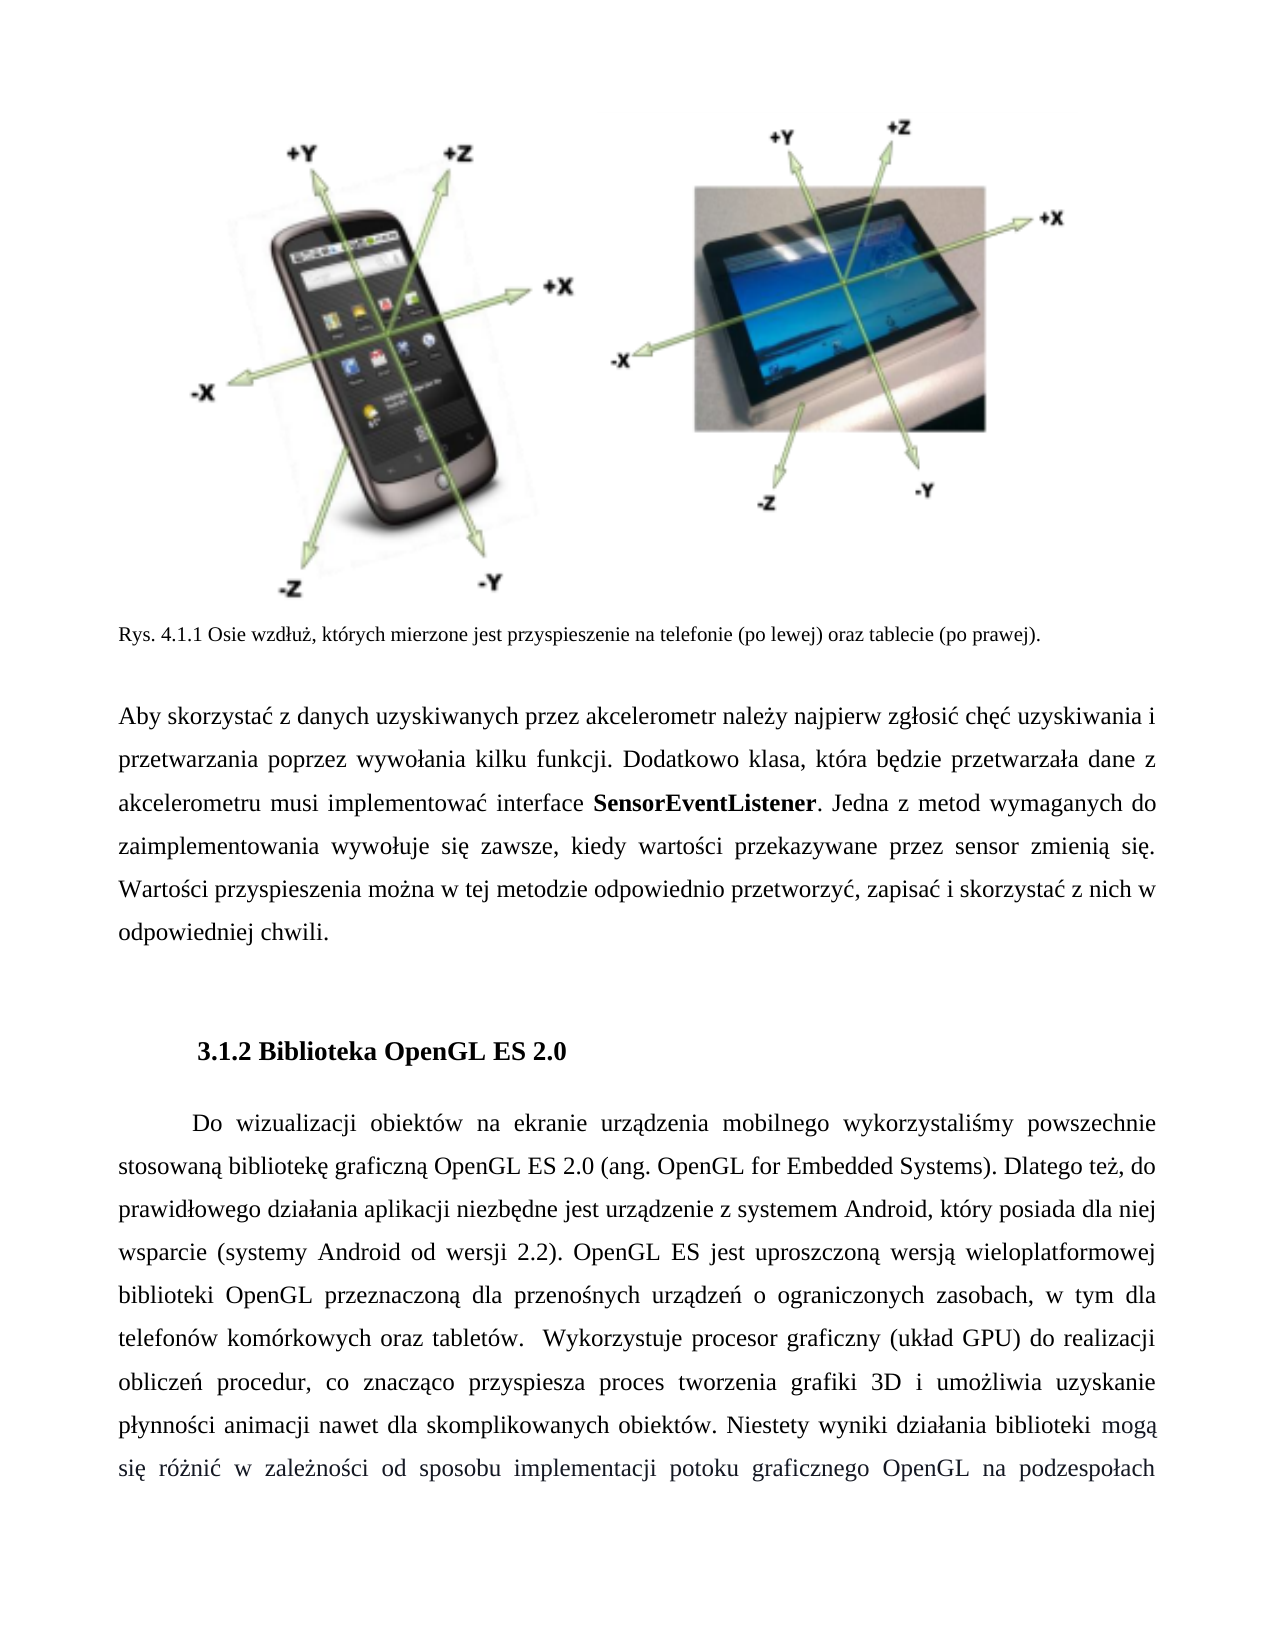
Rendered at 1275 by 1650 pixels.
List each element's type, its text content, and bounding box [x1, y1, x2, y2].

text Aby skorzystać z danych uzyskiwanych przez akcelerometr należy najpierw zgłosić chęć uzyskiwania i przetwarzania poprzez wywołania kilku funkcji. Dodatkowo klasa, która będzie przetwarzała dane z akcelerometru musi implementować interface SensorEventListener. Jedna z metod wymaganych do zaimplementowania wywołuje się zawsze, kiedy wartości przekazywane przez sensor zmienią się. Wartości przyspieszenia można w tej metodzie odpowiednio przetworzyć, zapisać i skorzystać z nich w odpowiedniej chwili. [118, 701, 1157, 946]
picture [170, 125, 594, 621]
text Rys. 4.1.1 Osie wzdłuż, których mierzone jest przyspieszenie na telefonie (po lewej) oraz tablecie (po prawej). [118, 94, 1157, 646]
subtitle Biblioteka OpenGL ES 2.0 [191, 1035, 1157, 1067]
text Do wizualizacji obiektów na ekranie urządzenia mobilnego wykorzystaliśmy powszechnie stosowaną bibliotekę graficzną OpenGL ES 2.0 (ang. OpenGL for Embedded Systems). Dlatego też, do prawidłowego działania aplikacji niezbędne jest urządzenie z systemem Android, który posiada dla niej wsparcie (systemy Android od wersji 2.2). OpenGL ES jest uproszczoną wersją wieloplatformowej biblioteki OpenGL przeznaczoną dla przenośnych urządzeń o ograniczonych zasobach, w tym dla telefonów komórkowych oraz tabletów. Wykorzystuje procesor graficzny (układ GPU) do realizacji obliczeń procedur, co znacząco przyspiesza proces tworzenia grafiki 3D i umożliwia uzyskanie płynności animacji nawet dla skomplikowanych obiektów. Niestety wyniki działania biblioteki mogą się różnić w zależności od sposobu implementacji potoku graficznego OpenGL na podzespołach [118, 1108, 1157, 1482]
picture [597, 111, 1078, 530]
